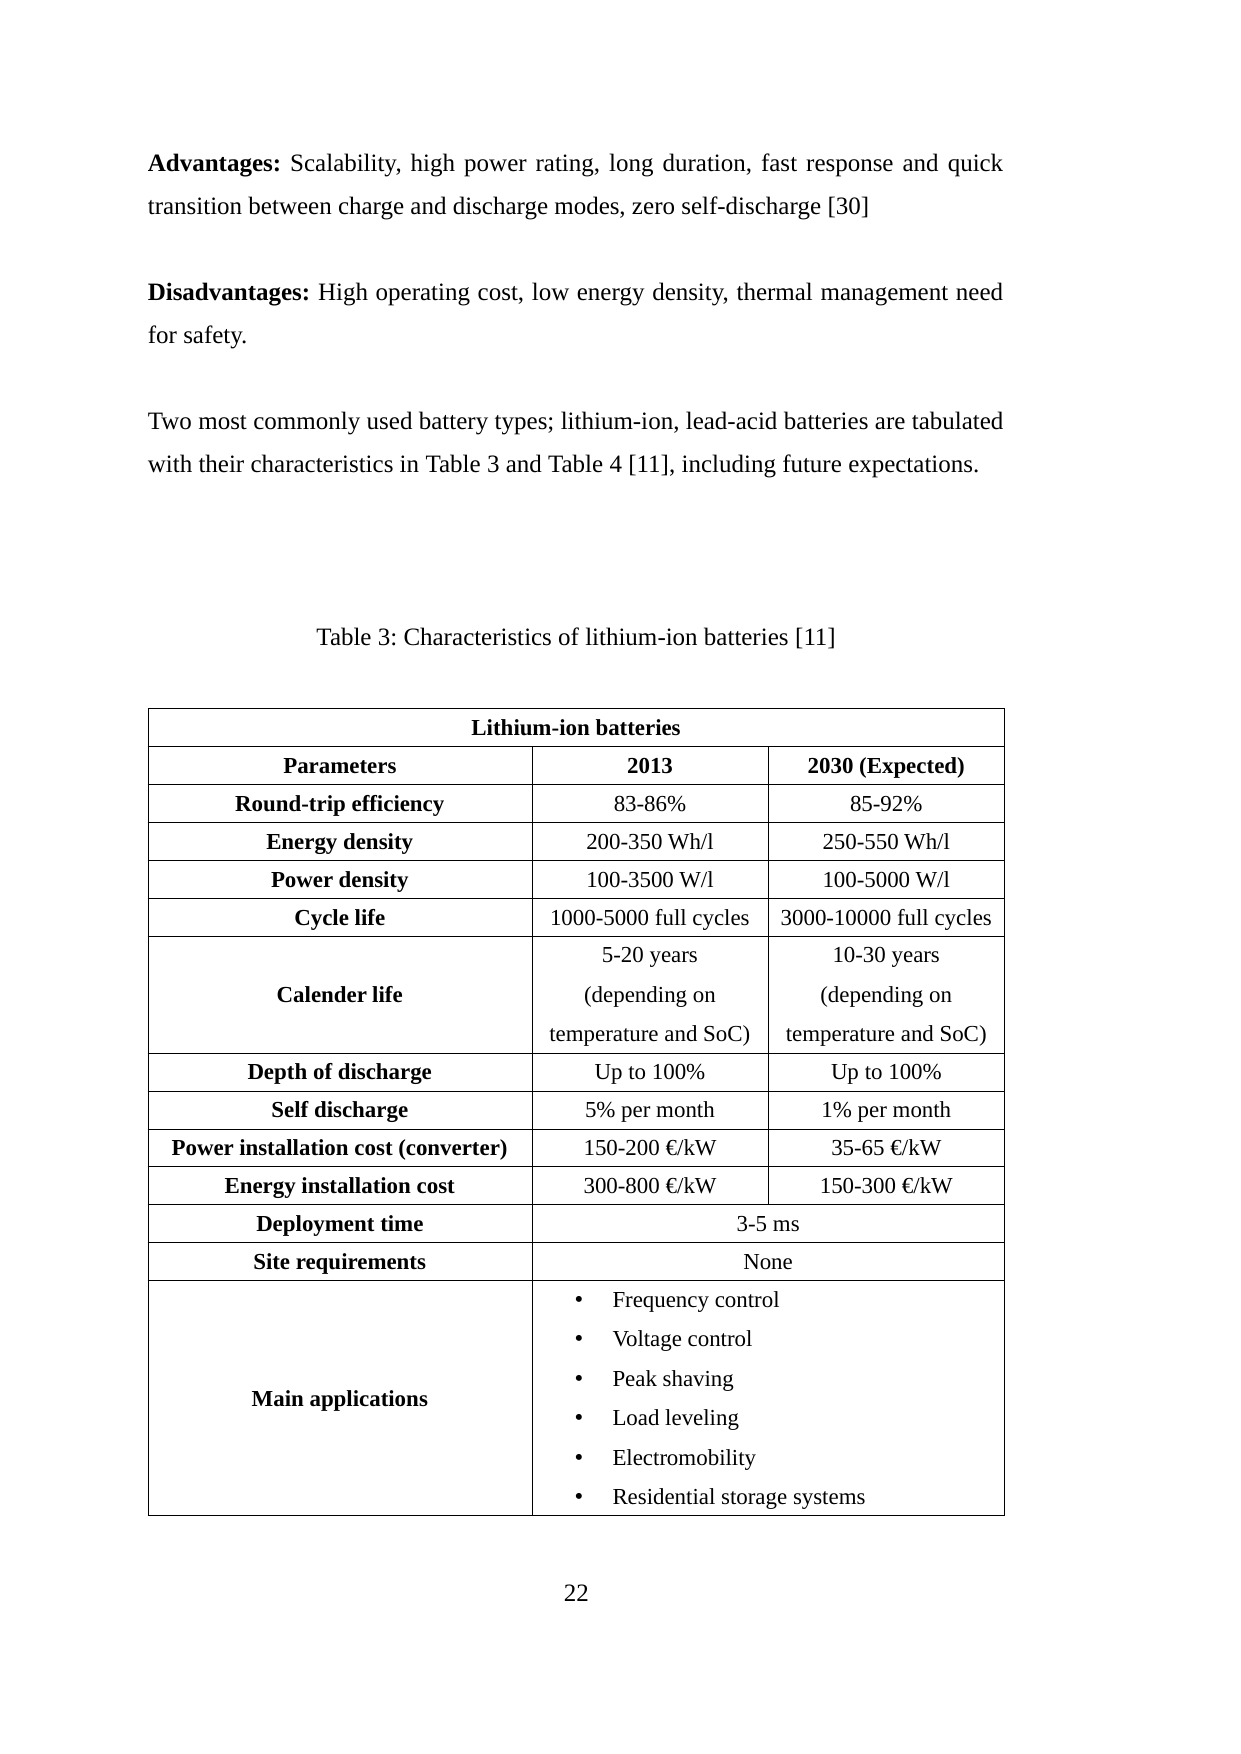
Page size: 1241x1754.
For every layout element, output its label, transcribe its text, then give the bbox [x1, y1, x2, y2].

table_cell None [533, 1243, 1004, 1280]
text Two most commonly used battery types; lithium-ion, lead-acid batteries are tabulated with their characteristics in Table 3 and Table 4 [11], including future expectations. [148, 406, 1004, 478]
table_header Lithium-ion batteries [149, 709, 1004, 746]
table_cell Calender life [149, 937, 532, 1053]
table_cell Parameters [149, 747, 532, 784]
text Advantages: Scalability, high power rating, long duration, fast response and quick transition between charge and discharge modes, zero self-discharge [30] [148, 148, 1004, 219]
table_cell Up to 100% [769, 1054, 1004, 1091]
table_cell 250-550 Wh/l [769, 823, 1004, 860]
table_cell Up to 100% [533, 1054, 768, 1091]
table_cell 100-5000 W/l [769, 861, 1004, 898]
table_cell 3-5 ms [533, 1205, 1004, 1242]
table_cell 300-800 €/kW [533, 1167, 768, 1204]
table_cell 3000-10000 full cycles [769, 899, 1004, 936]
table_cell 2013 [533, 747, 768, 784]
table_cell Energy installation cost [149, 1167, 532, 1204]
table_cell Main applications [149, 1281, 532, 1515]
table_cell Self discharge [149, 1092, 532, 1128]
text Disadvantages: High operating cost, low energy density, thermal management need for safety. [148, 277, 1004, 349]
table_cell 2030 (Expected) [769, 747, 1004, 784]
text Table 3: Characteristics of lithium-ion batteries [11] [148, 622, 1004, 651]
table_cell 150-200 €/kW [533, 1130, 768, 1166]
table_cell Power density [149, 861, 532, 898]
table_cell Depth of discharge [149, 1054, 532, 1091]
table_cell 35-65 €/kW [769, 1130, 1004, 1166]
table_cell Frequency control Voltage control Peak shaving Load leveling Electromobility Residential storage systems [533, 1281, 1004, 1515]
table_cell 83-86% [533, 785, 768, 822]
table_cell Deployment time [149, 1205, 532, 1242]
table_cell 150-300 €/kW [769, 1167, 1004, 1204]
table_cell 100-3500 W/l [533, 861, 768, 898]
table_cell 5-20 years (depending on temperature and SoC) [533, 937, 768, 1053]
table_cell Cycle life [149, 899, 532, 936]
table_cell Site requirements [149, 1243, 532, 1280]
table_cell 1% per month [769, 1092, 1004, 1128]
table_cell Power installation cost (converter) [149, 1130, 532, 1166]
table_cell Energy density [149, 823, 532, 860]
table_cell 10-30 years (depending on temperature and SoC) [769, 937, 1004, 1053]
table_cell 85-92% [769, 785, 1004, 822]
table_cell 1000-5000 full cycles [533, 899, 768, 936]
table_cell 200-350 Wh/l [533, 823, 768, 860]
table_cell Round-trip efficiency [149, 785, 532, 822]
table_cell 5% per month [533, 1092, 768, 1128]
